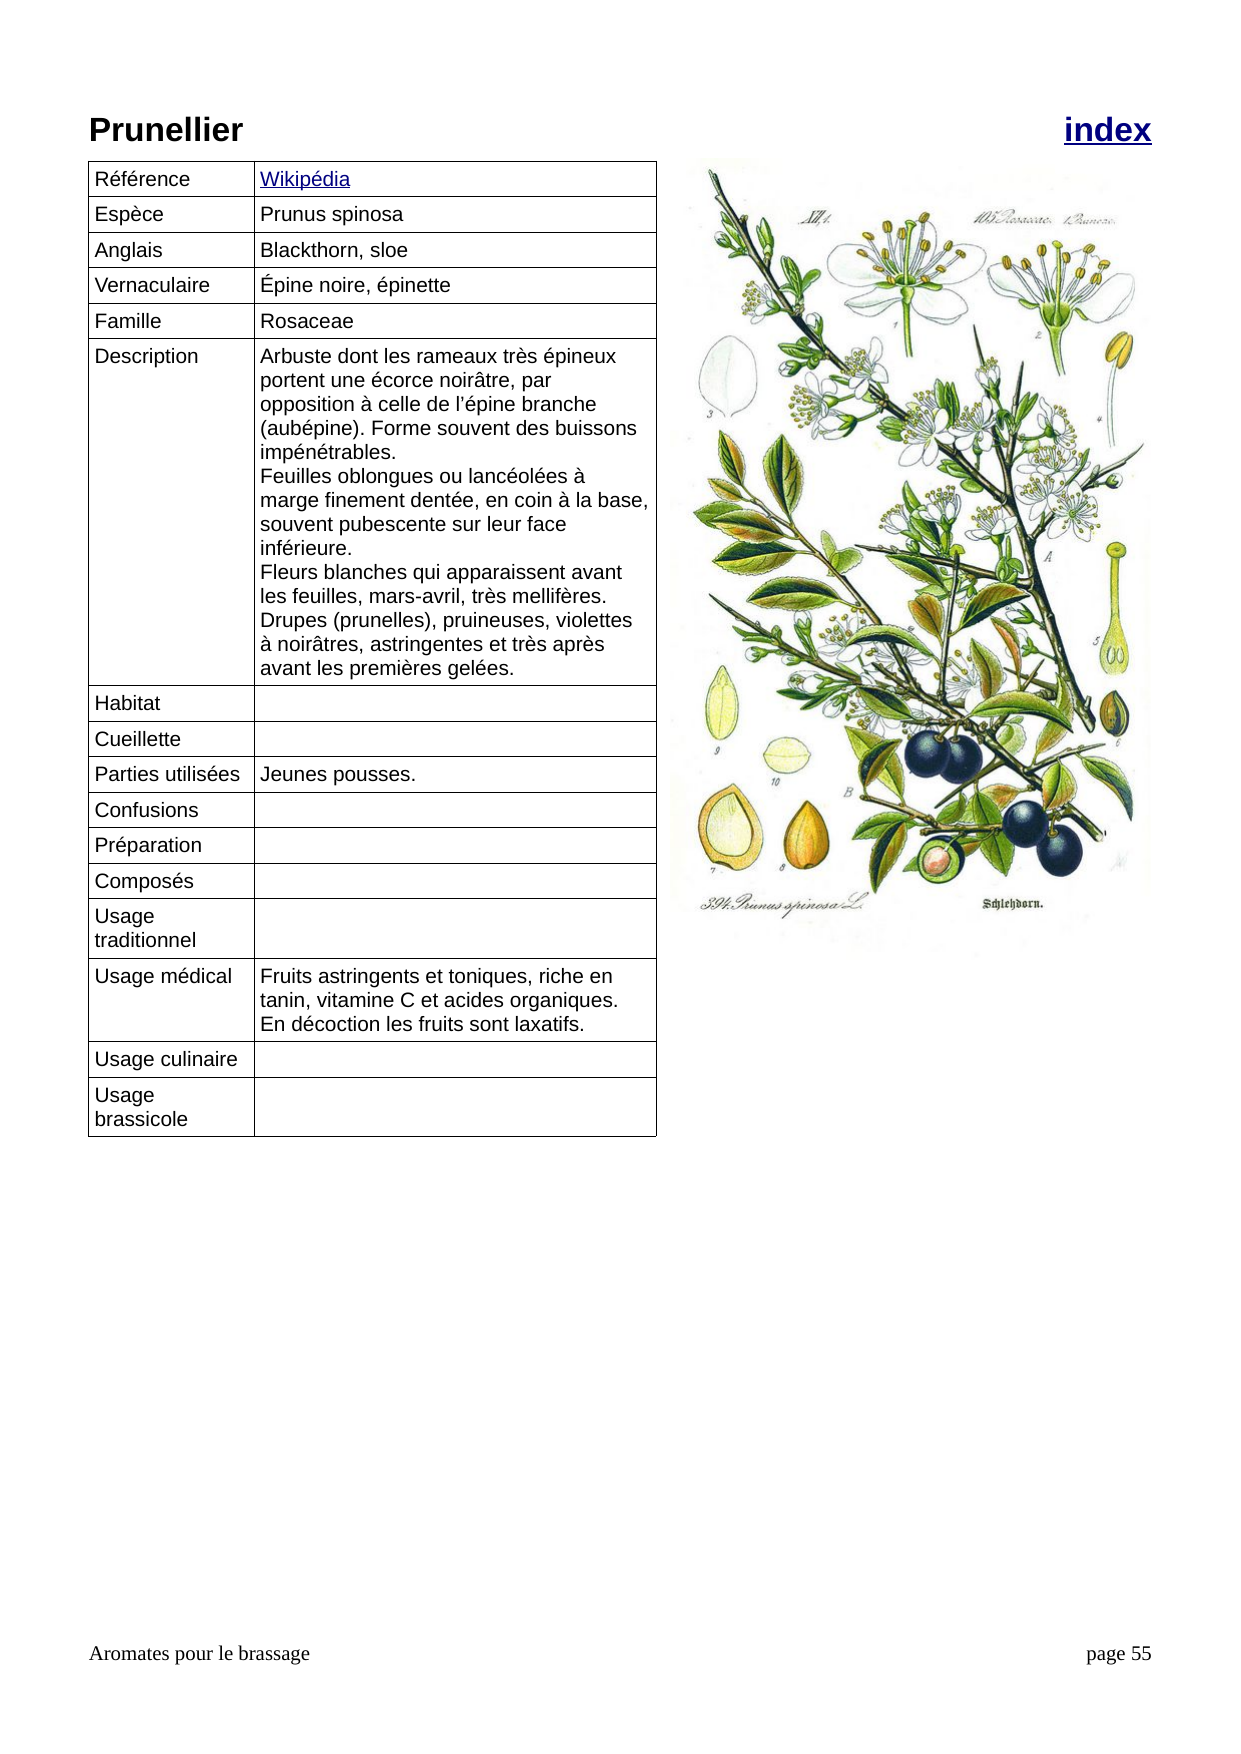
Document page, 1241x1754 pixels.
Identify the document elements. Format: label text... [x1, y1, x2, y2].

table_cell Famille [89, 304, 254, 338]
table_cell Fruits astringents et toniques, riche en tanin, vitamine C et acides organiques. En décoction les fruits sont laxatifs. [255, 959, 656, 1041]
table_header Référence [89, 162, 254, 196]
table_cell Habitat [89, 686, 254, 721]
table_cell Prunus spinosa [255, 197, 656, 232]
table_cell Usage traditionnel [89, 899, 254, 958]
table_cell [255, 793, 656, 827]
table_cell Jeunes pousses. [255, 757, 656, 792]
table_cell Cueillette [89, 722, 254, 756]
table_cell Usage brassicole [89, 1078, 254, 1136]
table_cell Blackthorn, sloe [255, 233, 656, 267]
table_header Wikipédia [255, 162, 656, 196]
table_cell [255, 722, 656, 756]
table_cell Composés [89, 864, 254, 898]
table_cell [255, 1042, 656, 1077]
table_cell [255, 864, 656, 898]
table_cell Confusions [89, 793, 254, 827]
table_cell [255, 1078, 656, 1136]
table_cell Anglais [89, 233, 254, 267]
table_cell Préparation [89, 828, 254, 863]
table_cell Vernaculaire [89, 268, 254, 303]
table_cell [255, 899, 656, 958]
table_cell [255, 828, 656, 863]
table_cell Usage culinaire [89, 1042, 254, 1077]
table_cell Parties utilisées [89, 757, 254, 792]
table_cell Rosaceae [255, 304, 656, 338]
table_cell Usage médical [89, 959, 254, 1041]
table_cell Description [89, 339, 254, 685]
subtitle Prunellier index [88, 109, 1152, 148]
table_cell Épine noire, épinette [255, 268, 656, 303]
table_cell Espèce [89, 197, 254, 232]
table_cell [255, 686, 656, 721]
table_cell Arbuste dont les rameaux très épineux portent une écorce noirâtre, par opposition à celle de l’épine branche (aubépine). Forme souvent des buissons impénétrables. Feuilles oblongues ou lancéolées à marge finement dentée, en coin à la base, souvent pubescente sur leur face inférieure. Fleurs blanches qui apparaissent avant les feuilles, mars-avril, très mellifères. Drupes (prunelles), pruineuses, violettes à noirâtres, astringentes et très après avant les premières gelées. [255, 339, 656, 685]
picture [670, 158, 1151, 962]
